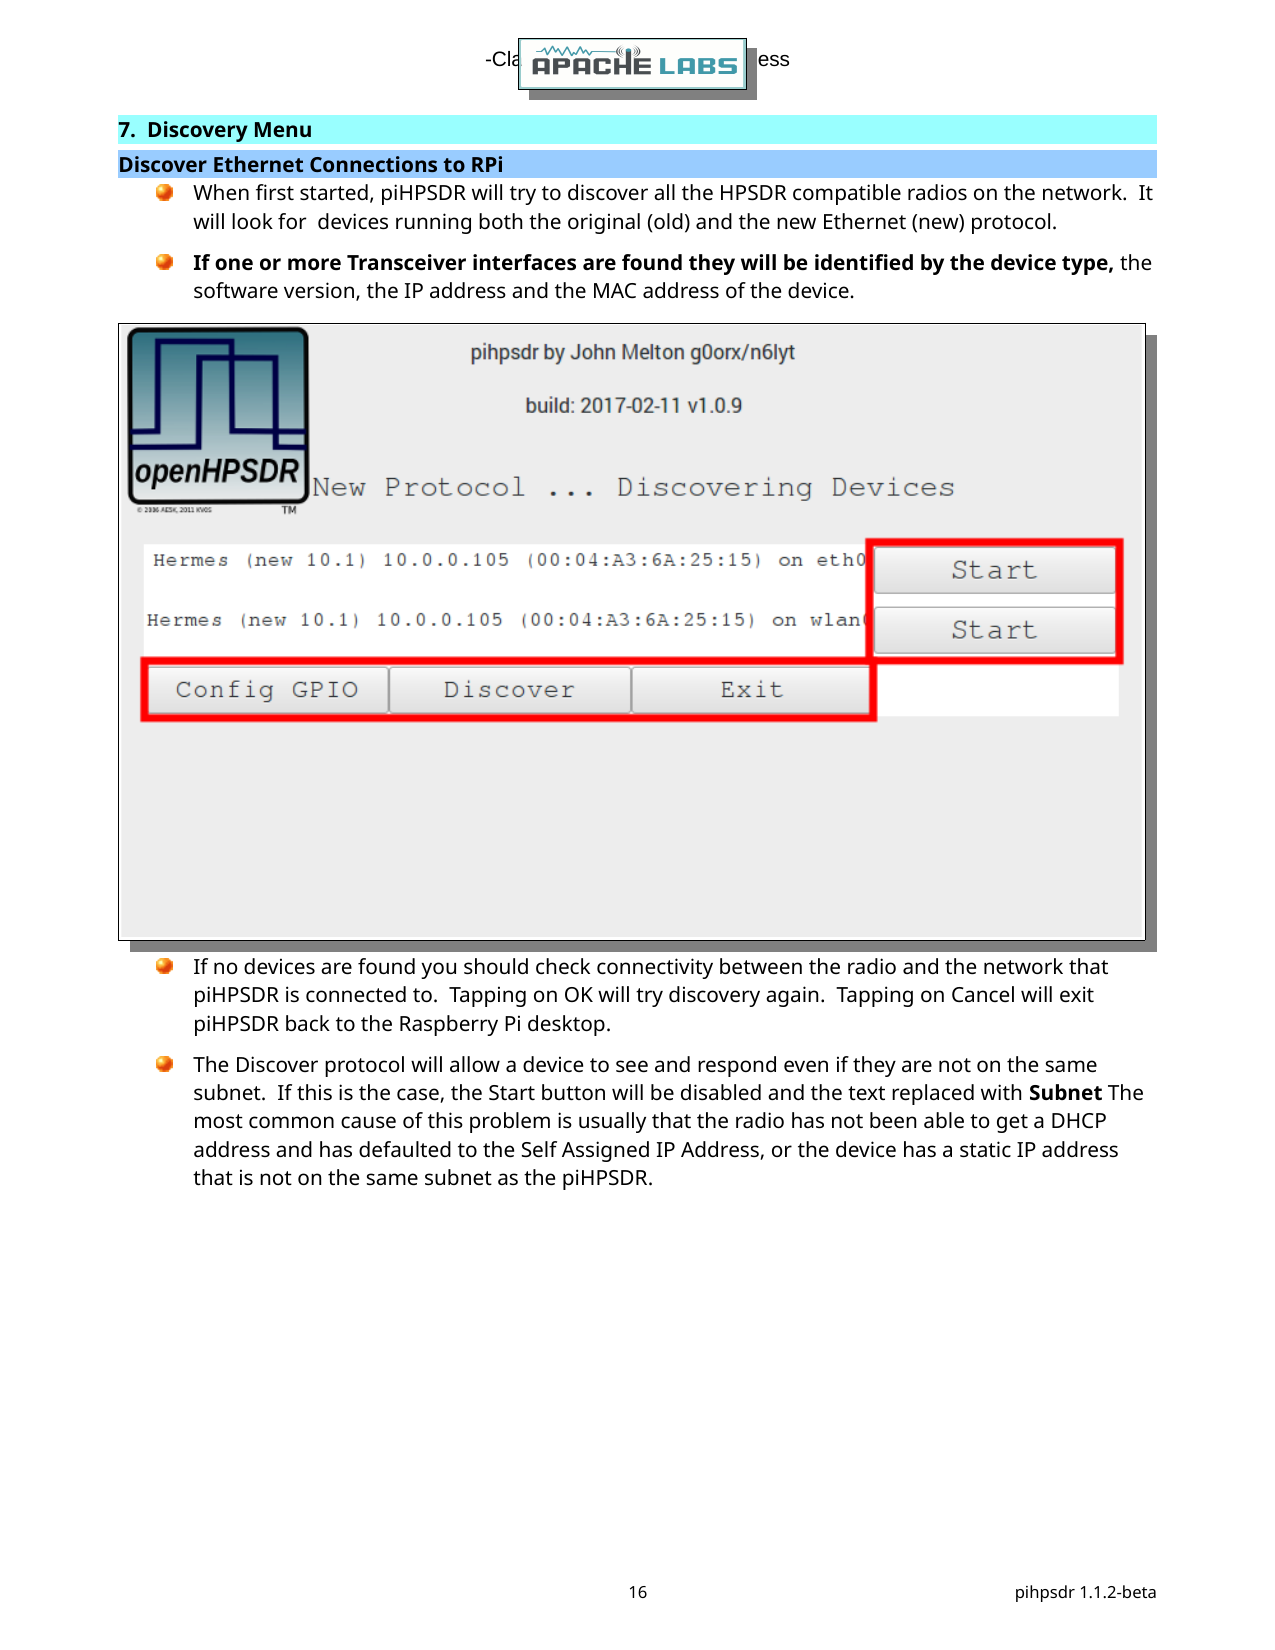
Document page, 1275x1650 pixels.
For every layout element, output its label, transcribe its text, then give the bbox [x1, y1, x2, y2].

picture [156, 1056, 173, 1072]
list If no devices are found you should check connectivity between the radio and the network that piHPSDR is connected to. Tapping on OK will try discovery again. Tapping on Cancel will exit piHPSDR back to the Raspberry Pi desktop. [156, 952, 1157, 1037]
picture [156, 254, 173, 270]
list The Discover protocol will allow a device to see and respond even if they are not on the same subnet. If this is the case, the Start button will be disabled and the text replaced with Subnet The most common cause of this problem is usually that the radio has not been able to get a DHCP address and has defaulted to the Self Assigned IP Address, or the device has a static IP address that is not on the same subnet as the piHPSDR. [156, 1050, 1157, 1192]
subtitle Discover Ethernet Connections to RPi [118, 150, 1157, 178]
subtitle 7. Discovery Menu [312, 115, 1157, 144]
list If one or more Transceiver interfaces are found they will be identified by the device type, the software version, the IP address and the MAC address of the device. [156, 248, 1157, 304]
picture [521, 40, 744, 87]
picture [121, 325, 1142, 937]
picture [156, 958, 173, 974]
list [156, 317, 1157, 335]
picture [156, 184, 173, 201]
list When first started, piHPSDR will try to discover all the HPSDR compatible radios on the network. It will look for devices running both the original (old) and the new Ethernet (new) protocol. [156, 178, 1157, 235]
